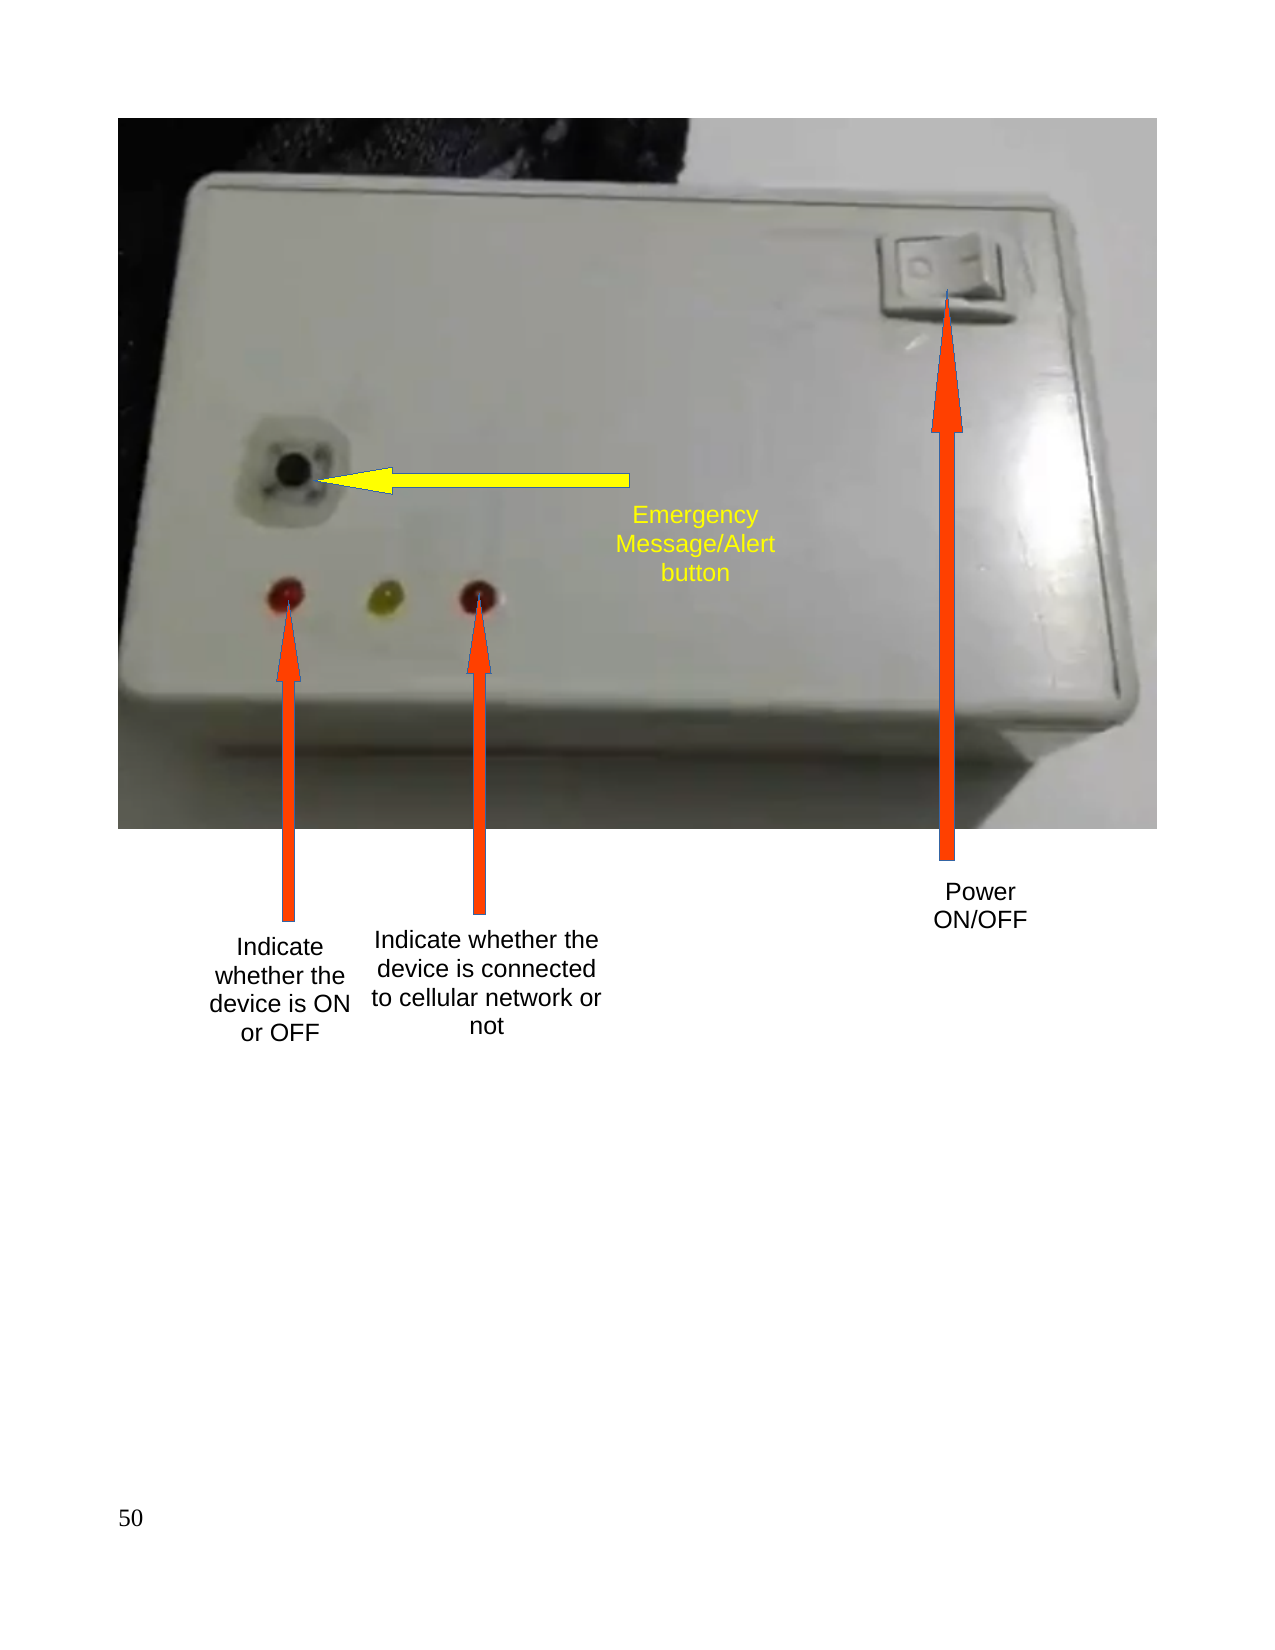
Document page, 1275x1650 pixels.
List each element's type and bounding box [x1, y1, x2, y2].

picture [118, 118, 1157, 829]
